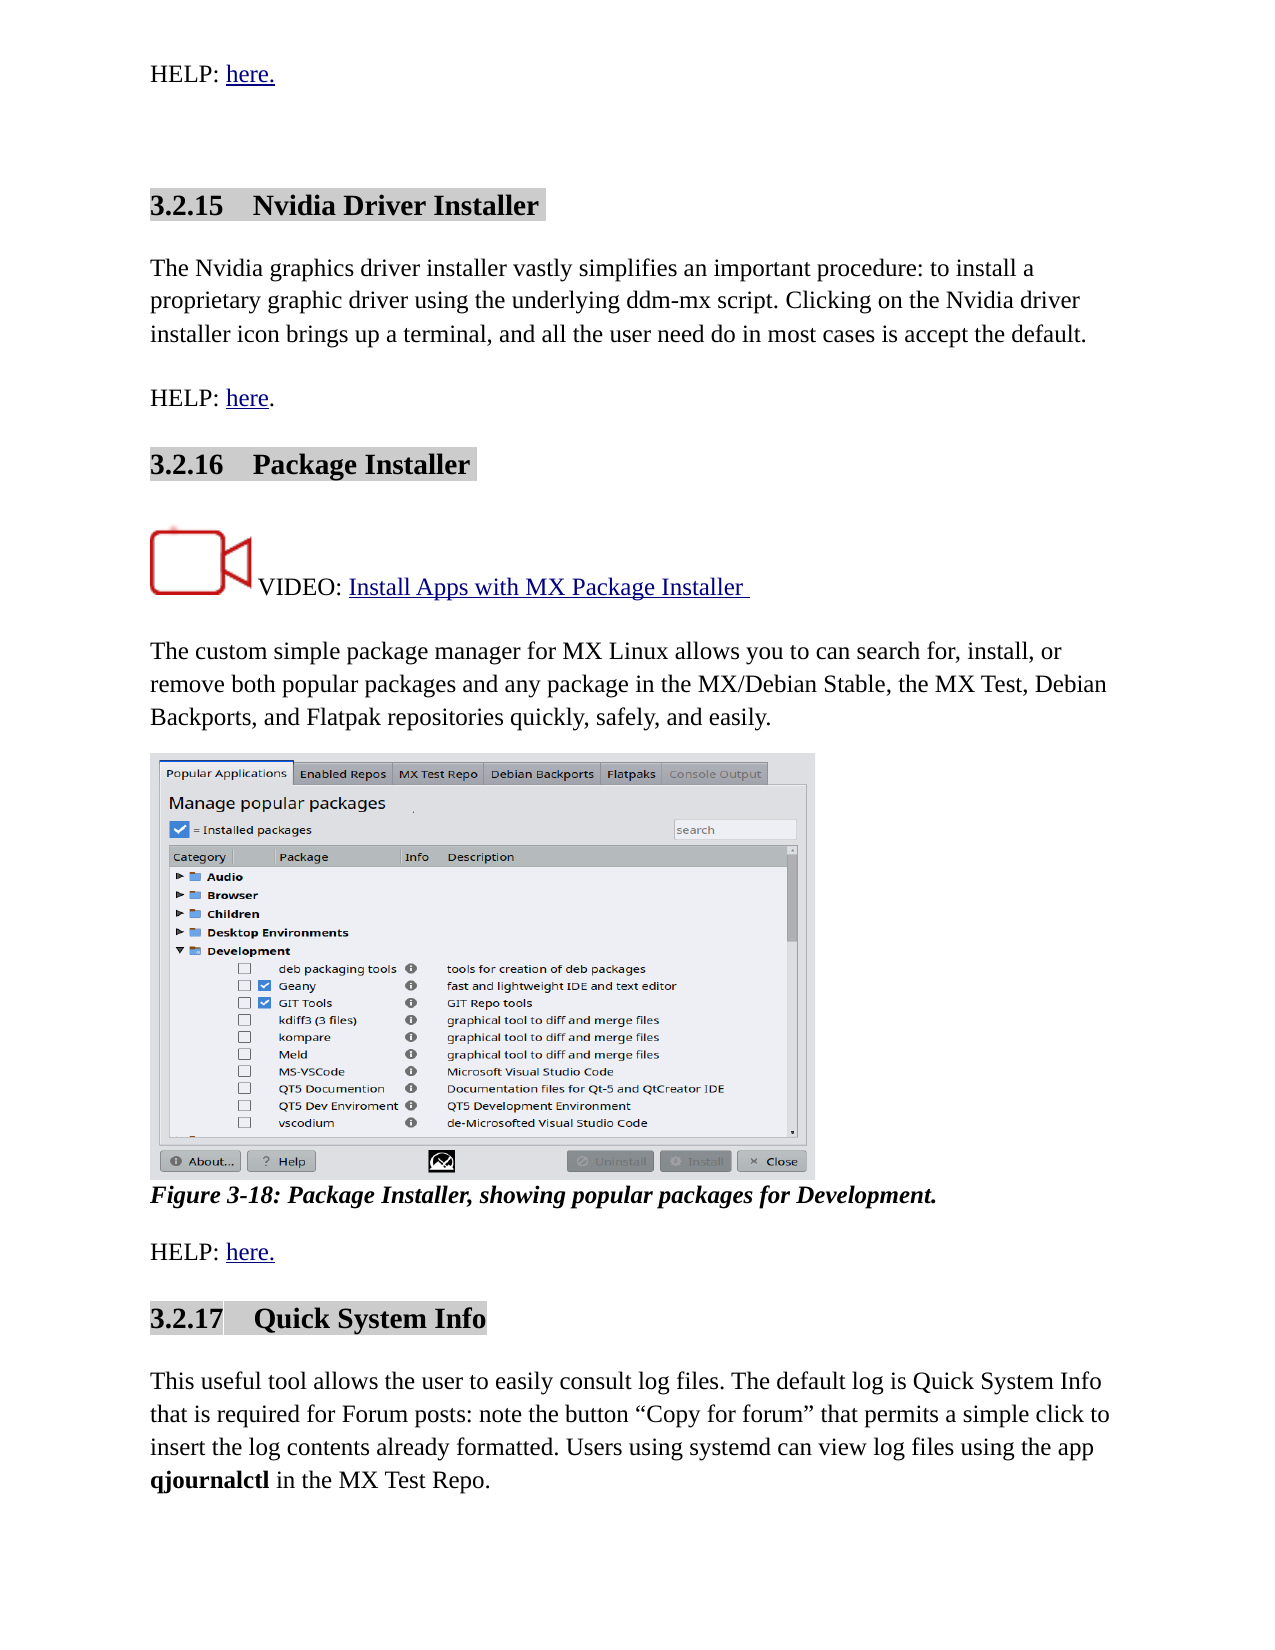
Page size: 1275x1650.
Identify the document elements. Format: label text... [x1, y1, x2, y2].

text The custom simple package manager for MX Linux allows you to can search for, install, or remove both popular packages and any package in the MX/Debian Stable, the MX Test, Debian Backports, and Flatpak repositories quickly, safely, and easily. [150, 636, 1125, 731]
subtitle 3.2.17 Quick System Info [487, 1301, 1125, 1335]
text VIDEO: Install Apps with MX Package Installer [150, 512, 1125, 600]
text HELP: here. [150, 59, 1125, 88]
subtitle 3.2.16 Package Installer [477, 447, 1125, 481]
picture [150, 512, 252, 595]
text This useful tool allows the user to easily consult log files. The default log is Quick System Info that is required for Forum posts: note the button “Copy for forum” that permits a simple click to insert the log contents already formatted. Users using systemd can view log files using the app qjournalctl in the MX Test Repo. [150, 1366, 1125, 1494]
text HELP: here. [150, 1237, 1125, 1266]
picture [150, 753, 816, 1180]
subtitle 3.2.15 Nvidia Driver Installer [546, 188, 1125, 221]
text The Nvidia graphics driver installer vastly simplifies an important procedure: to install a proprietary graphic driver using the underlying ddm-mx script. Clicking on the Nvidia driver installer icon brings up a terminal, and all the user need do in most cases is accept the default. [150, 253, 1125, 347]
text Figure 3-18: Package Installer, showing popular packages for Development. [150, 763, 1110, 1209]
text HELP: here. [150, 383, 1125, 412]
